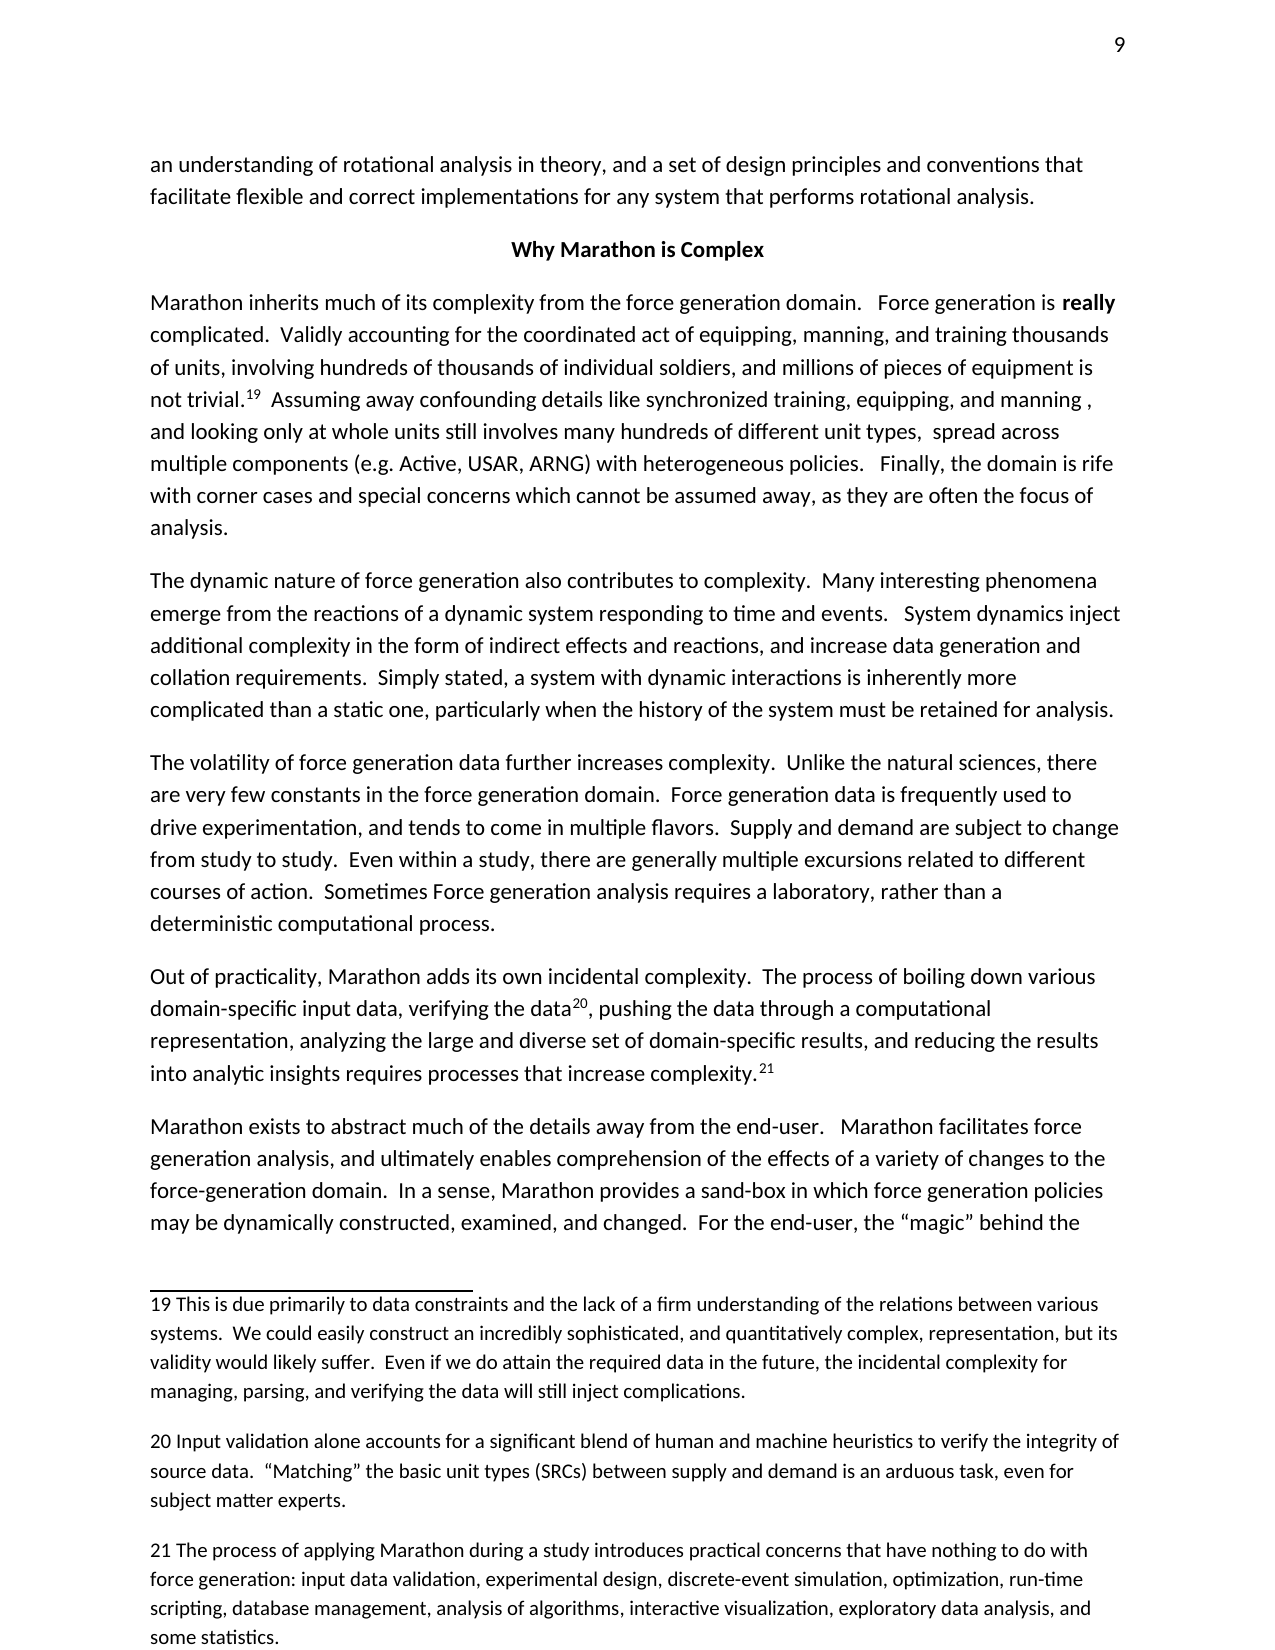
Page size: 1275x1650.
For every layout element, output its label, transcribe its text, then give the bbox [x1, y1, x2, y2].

text This is due primarily to data constraints and the lack of a firm understanding of the relations between various systems. We could easily construct an incredibly sophisticated, and quantitatively complex, representation, but its validity would likely suffer. Even if we do attain the required data in the future, the incidental complexity for managing, parsing, and verifying the data will still inject complications. [150, 1291, 1125, 1404]
text Why Marathon is Complex [150, 235, 1125, 263]
text an understanding of rotational analysis in theory, and a set of design principles and conventions that facilitate flexible and correct implementations for any system that performs rotational analysis. [150, 150, 1125, 210]
text Marathon inherits much of its complexity from the force generation domain. Force generation is really complicated. Validly accounting for the coordinated act of equipping, manning, and training thousands of units, involving hundreds of thousands of individual soldiers, and millions of pieces of equipment is not trivial. Assuming away confounding details like synchronized training, equipping, and manning , and looking only at whole units still involves many hundreds of different unit types, spread across multiple components (e.g. Active, USAR, ARNG) with heterogeneous policies. Finally, the domain is rife with corner cases and special concerns which cannot be assumed away, as they are often the focus of analysis. [150, 288, 1125, 542]
text The volatility of force generation data further increases complexity. Unlike the natural sciences, there are very few constants in the force generation domain. Force generation data is frequently used to drive experimentation, and tends to come in multiple flavors. Supply and demand are subject to change from study to study. Even within a study, there are generally multiple excursions related to different courses of action. Sometimes Force generation analysis requires a laboratory, rather than a deterministic computational process. [150, 748, 1125, 937]
text The dynamic nature of force generation also contributes to complexity. Many interesting phenomena emerge from the reactions of a dynamic system responding to time and events. System dynamics inject additional complexity in the form of indirect effects and reactions, and increase data generation and collation requirements. Simply stated, a system with dynamic interactions is inherently more complicated than a static one, particularly when the history of the system must be retained for analysis. [150, 567, 1125, 723]
text The process of applying Marathon during a study introduces practical concerns that have nothing to do with force generation: input data validation, experimental design, discrete-event simulation, optimization, run-time scripting, database management, analysis of algorithms, interactive visualization, exploratory data analysis, and some statistics. [150, 1537, 1125, 1650]
text Out of practicality, Marathon adds its own incidental complexity. The process of boiling down various domain-specific input data, verifying the data, pushing the data through a computational representation, analyzing the large and diverse set of domain-specific results, and reducing the results into analytic insights requires processes that increase complexity. [150, 962, 1125, 1087]
text Input validation alone accounts for a significant blend of human and machine heuristics to verify the integrity of source data. “Matching” the basic unit types (SRCs) between supply and demand is an arduous task, even for subject matter experts. [150, 1429, 1125, 1512]
text Marathon exists to abstract much of the details away from the end-user. Marathon facilitates force generation analysis, and ultimately enables comprehension of the effects of a variety of changes to the force-generation domain. In a sense, Marathon provides a sand-box in which force generation policies may be dynamically constructed, examined, and changed. For the end-user, the “magic” behind the [150, 1112, 1125, 1236]
